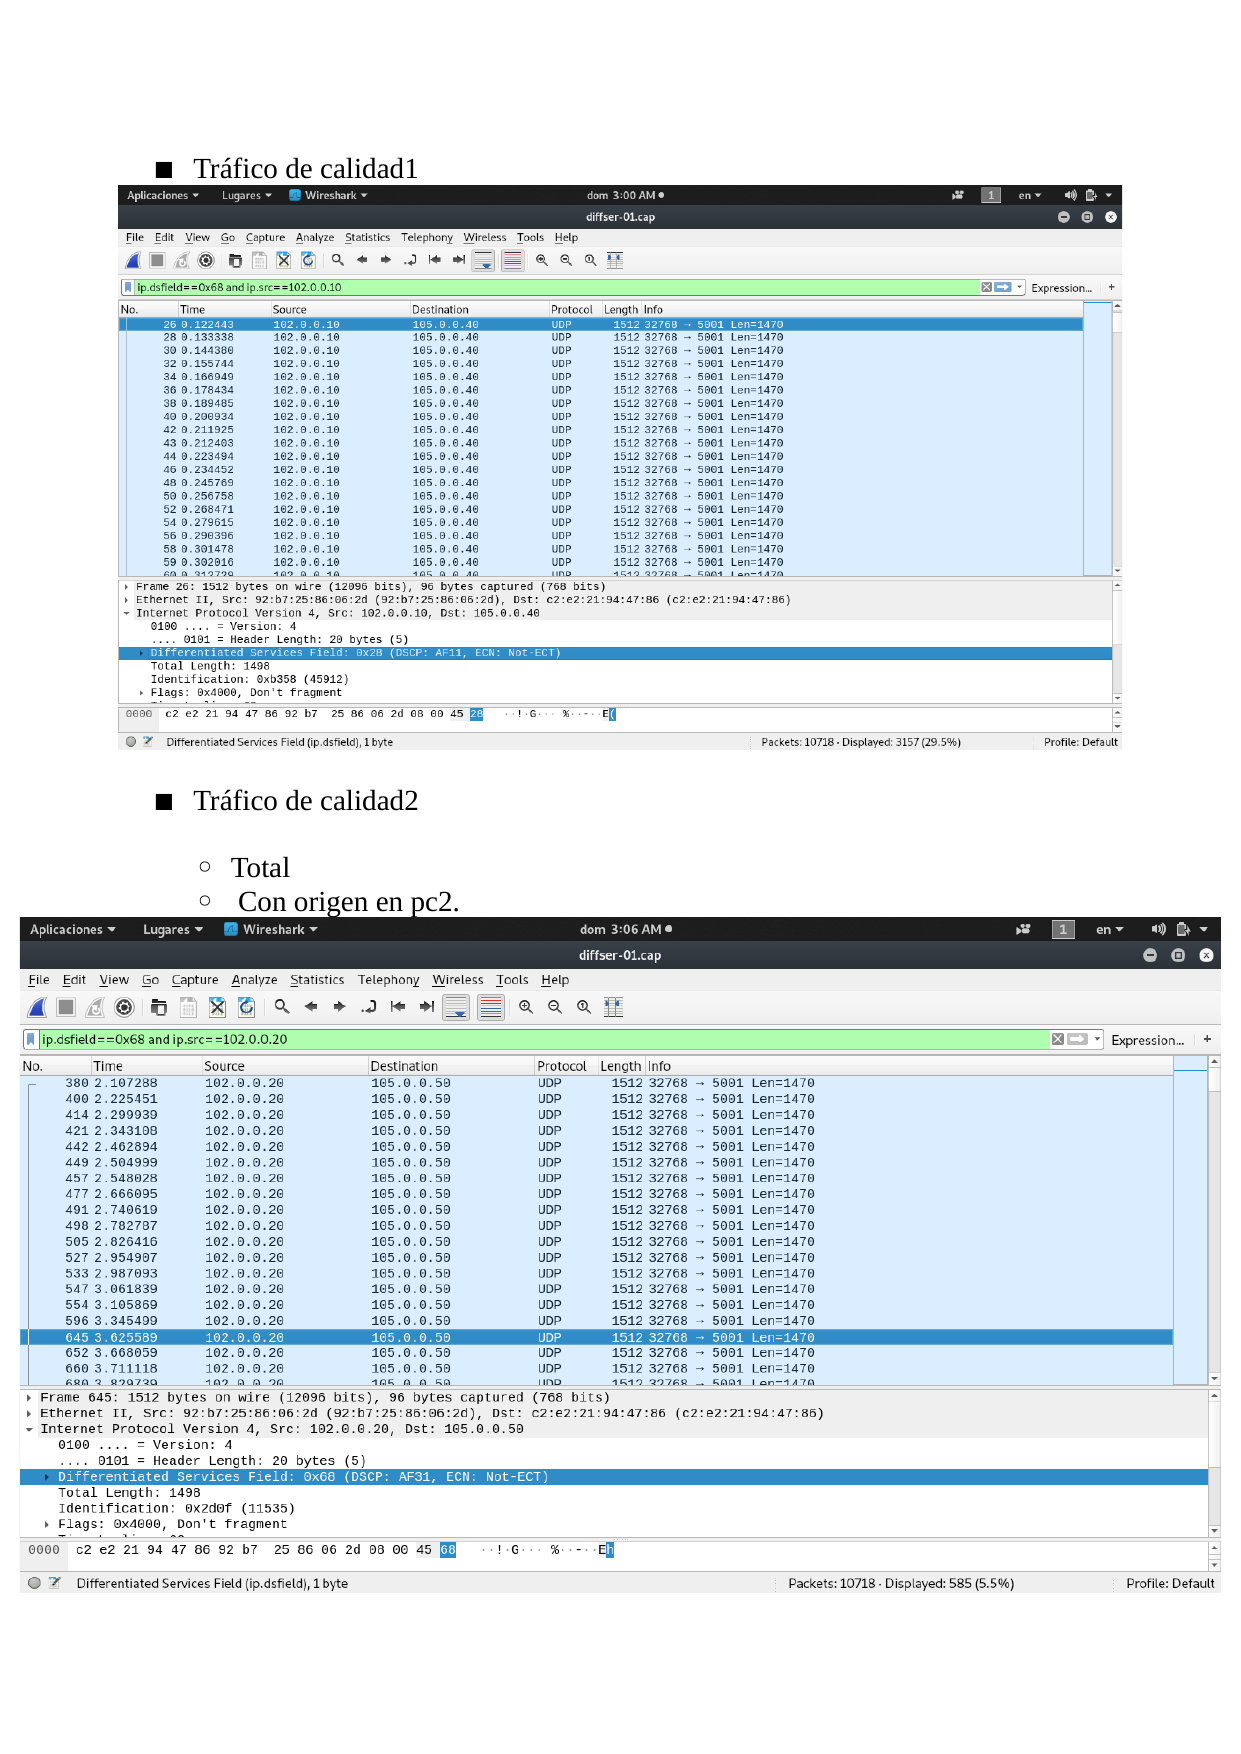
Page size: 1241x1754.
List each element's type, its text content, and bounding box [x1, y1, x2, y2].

list Tráfico de calidad1 [156, 152, 1122, 185]
picture [19, 917, 1221, 1593]
list Tráfico de calidad2 [156, 783, 1122, 817]
list Con origen en pc2. [193, 884, 1122, 917]
picture [118, 185, 1123, 750]
list Total [193, 850, 1122, 884]
